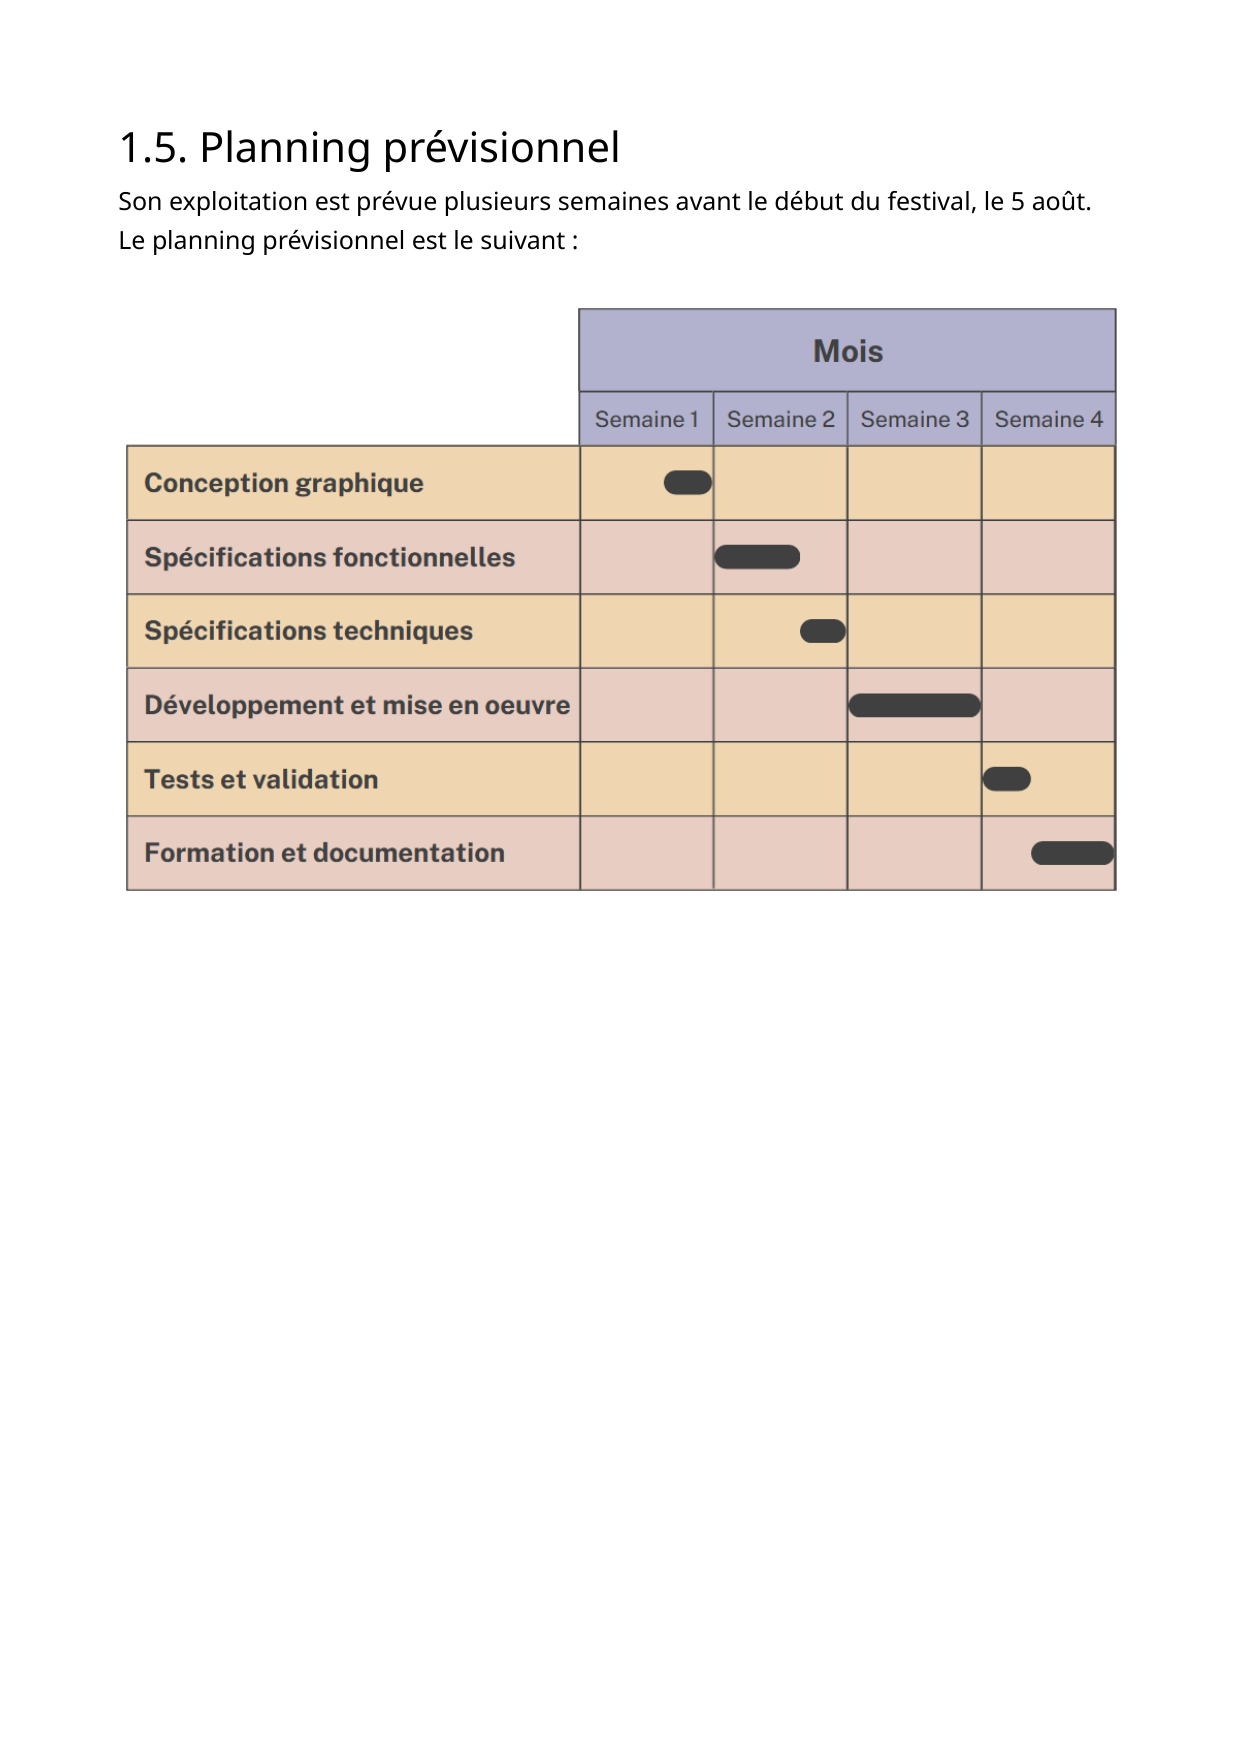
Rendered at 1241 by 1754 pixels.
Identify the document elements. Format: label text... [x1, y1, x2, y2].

text 1.5. Planning prévisionnel [118, 118, 1122, 175]
picture [118, 300, 1123, 898]
text Son exploitation est prévue plusieurs semaines avant le début du festival, le 5 août. Le planning prévisionnel est le suivant : [118, 183, 1122, 257]
